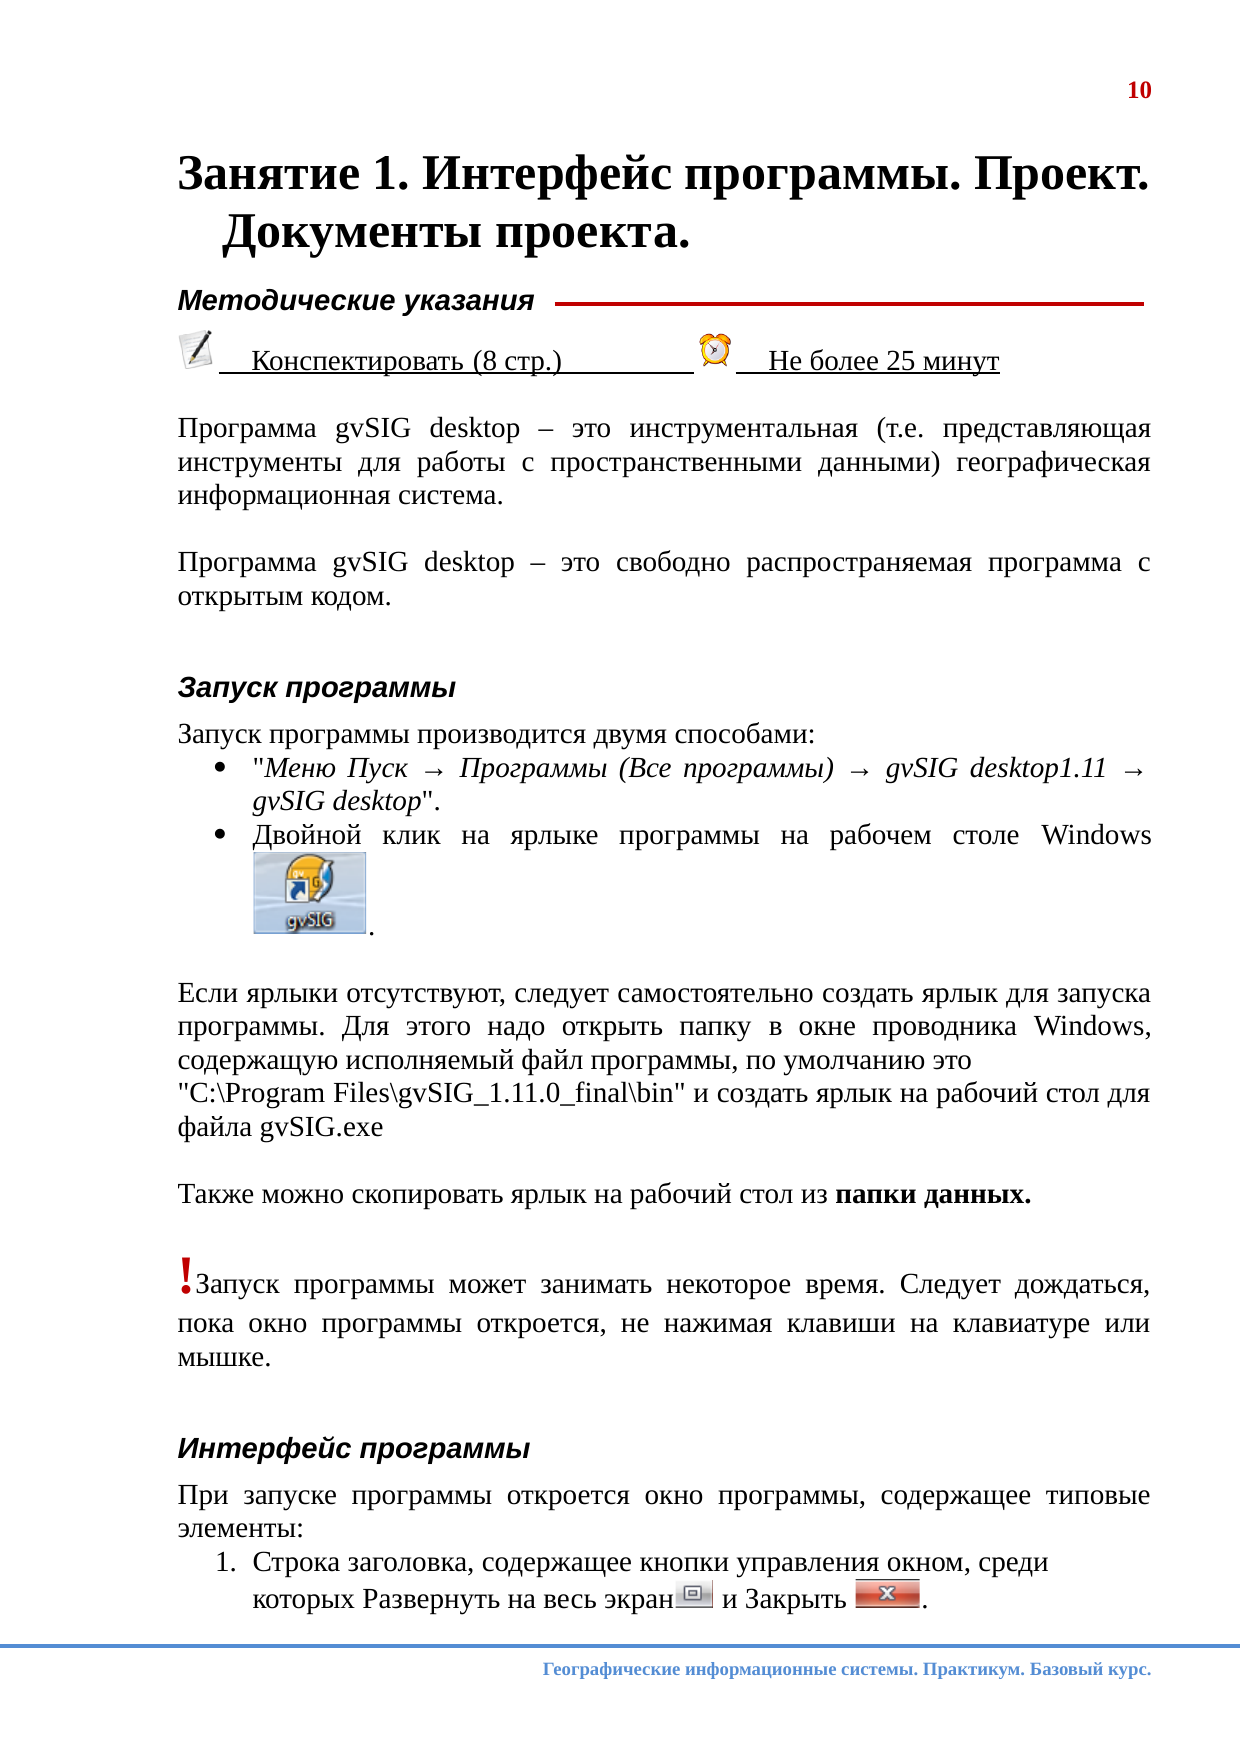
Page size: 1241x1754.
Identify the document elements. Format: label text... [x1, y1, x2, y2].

text Конспектировать (8 стр.) Не более 25 минут [177, 329, 1152, 377]
text !Запуск программы может занимать некоторое время. Следует дождаться, пока окно программы откроется, не нажимая клавиши на клавиатуре или мышке. [177, 1243, 1152, 1372]
list "Меню Пуск → Программы (Все программы) → gvSIG desktop1.11 → gvSIG desktop". [215, 750, 1152, 817]
picture [253, 852, 367, 934]
subtitle Интерфейс программы [177, 1431, 1152, 1464]
text Запуск программы производится двумя способами: [177, 716, 1152, 750]
text Программа gvSIG desktop – это свободно распространяемая программа с открытым кодом. [177, 544, 1152, 612]
list Строка заголовка, содержащее кнопки управления окном, среди которых Развернуть на весь экран и Закрыть . [215, 1544, 1152, 1615]
list Двойной клик на ярлыке программы на рабочем столе Windows . [215, 817, 1152, 941]
text Программа gvSIG desktop – это инструментальная (т.е. представляющая инструменты для работы с пространственными данными) географическая информационная система. [177, 410, 1152, 511]
text Также можно скопировать ярлык на рабочий стол из папки данных. [177, 1176, 1152, 1209]
picture [675, 1580, 713, 1608]
picture [695, 330, 734, 369]
picture [178, 330, 217, 369]
subtitle Методические указания [177, 283, 1152, 317]
picture [855, 1579, 920, 1608]
subtitle Запуск программы [177, 670, 1152, 704]
text При запуске программы откроется окно программы, содержащее типовые элементы: [177, 1477, 1152, 1544]
subtitle Занятие 1. Интерфейс программы. Проект. Документы проекта. [177, 143, 1152, 258]
text "C:\Program Files\gvSIG_1.11.0_final\bin" и создать ярлык на рабочий стол для файла gvSIG.exe [177, 1075, 1152, 1142]
text Если ярлыки отсутствуют, следует самостоятельно создать ярлык для запуска программы. Для этого надо открыть папку в окне проводника Windows, содержащую исполняемый файл программы, по умолчанию это [177, 975, 1152, 1075]
